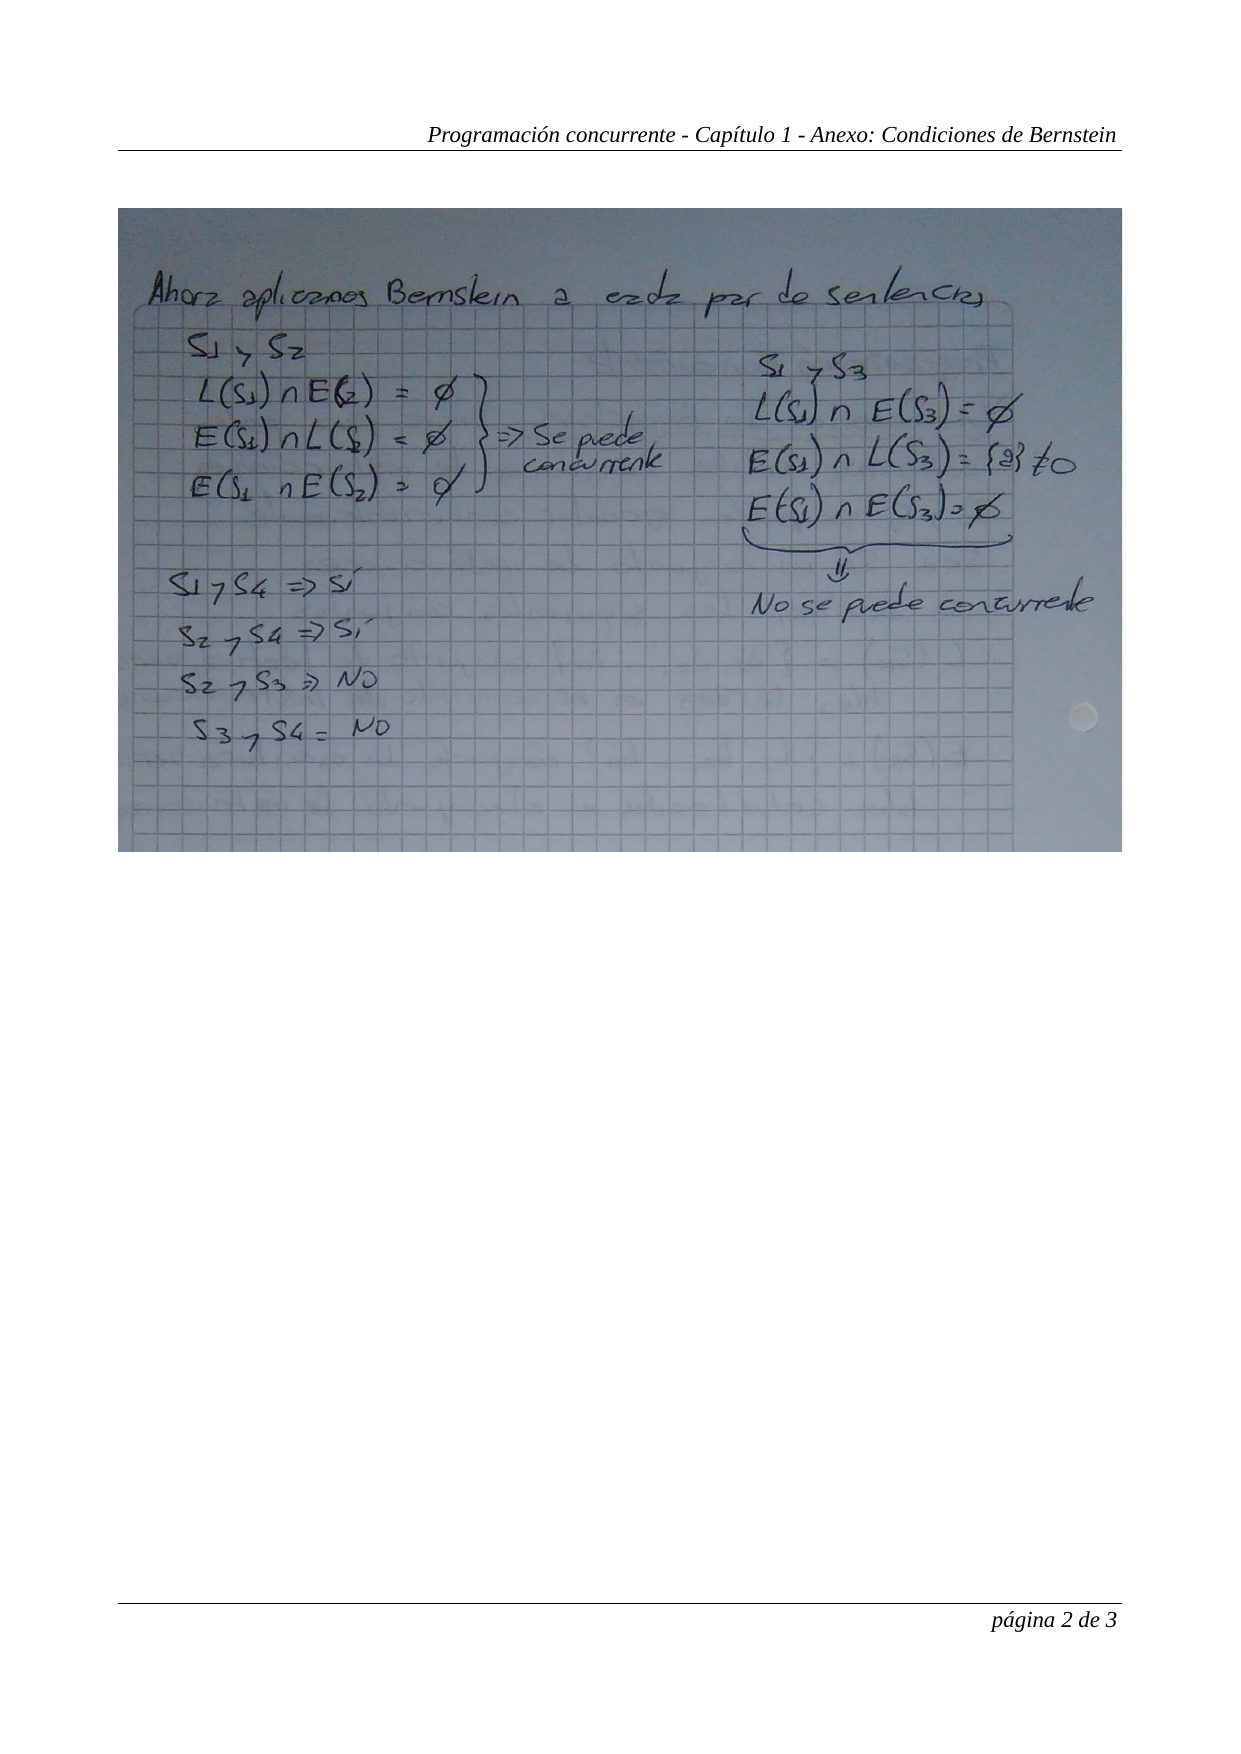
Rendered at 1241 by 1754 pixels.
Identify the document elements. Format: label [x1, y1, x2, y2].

picture [118, 208, 1123, 852]
